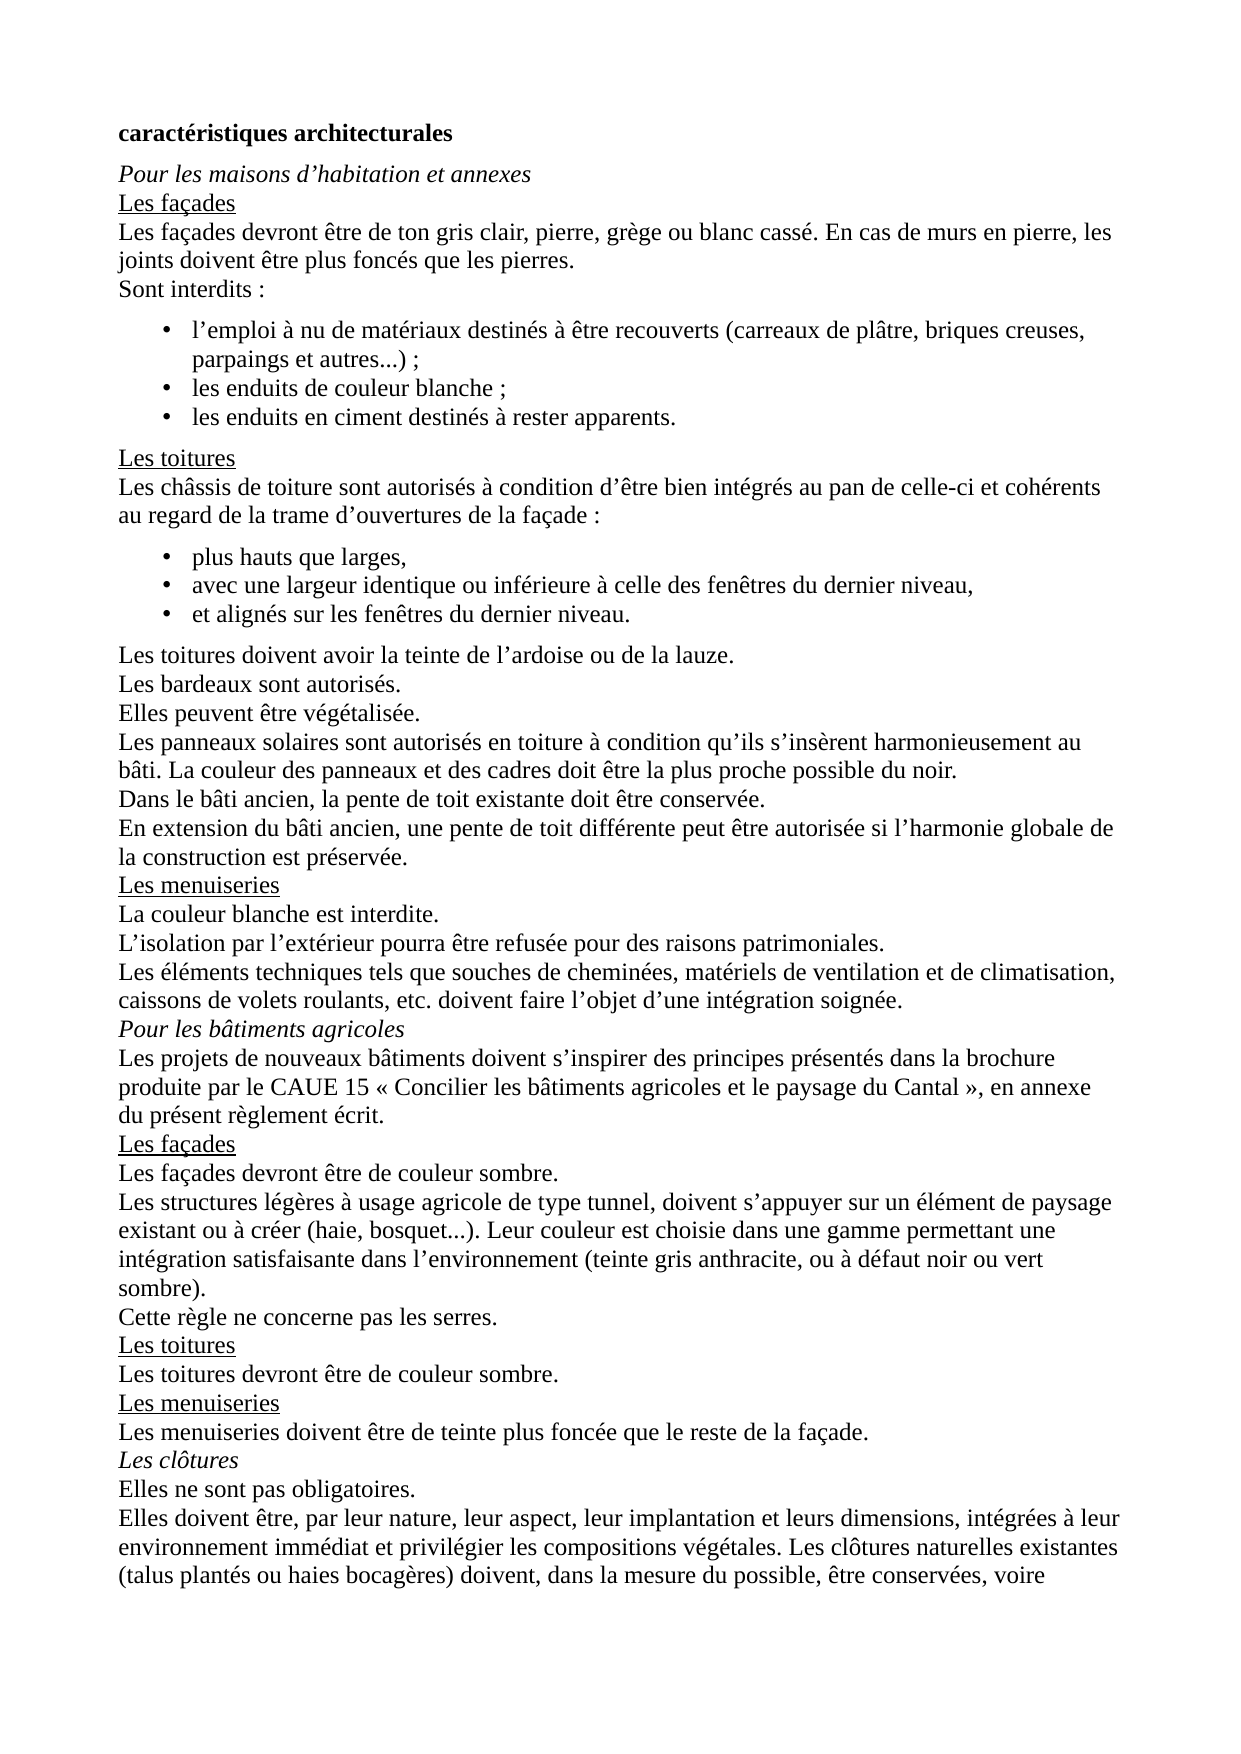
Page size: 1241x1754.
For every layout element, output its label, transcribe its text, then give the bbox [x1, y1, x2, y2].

text Les façades [118, 1129, 1122, 1158]
text Les façades devront être de couleur sombre. [118, 1158, 1122, 1187]
text Les menuiseries doivent être de teinte plus foncée que le reste de la façade. [118, 1417, 1122, 1446]
text Les toitures doivent avoir la teinte de l’ardoise ou de la lauze. [118, 641, 1122, 669]
text Les projets de nouveaux bâtiments doivent s’inspirer des principes présentés dans la brochure produite par le CAUE 15 « Concilier les bâtiments agricoles et le paysage du Cantal », en annexe du présent règlement écrit. [118, 1043, 1122, 1129]
list avec une largeur identique ou inférieure à celle des fenêtres du dernier niveau, [162, 571, 1122, 599]
list et alignés sur les fenêtres du dernier niveau. [162, 599, 1122, 628]
text Les panneaux solaires sont autorisés en toiture à condition qu’ils s’insèrent harmonieusement au bâti. La couleur des panneaux et des cadres doit être la plus proche possible du noir. [118, 727, 1122, 784]
text Cette règle ne concerne pas les serres. [118, 1302, 1122, 1331]
text Les toitures [118, 1331, 1122, 1359]
text Les menuiseries [118, 1388, 1122, 1417]
list l’emploi à nu de matériaux destinés à être recouverts (carreaux de plâtre, briques creuses, parpaings et autres...) ; [162, 316, 1122, 373]
text Elles peuvent être végétalisée. [118, 698, 1122, 727]
list plus hauts que larges, [162, 542, 1122, 571]
text Elles doivent être, par leur nature, leur aspect, leur implantation et leurs dimensions, intégrées à leur environnement immédiat et privilégier les compositions végétales. Les clôtures naturelles existantes (talus plantés ou haies bocagères) doivent, dans la mesure du possible, être conservées, voire [118, 1503, 1122, 1589]
text Sont interdits : [118, 274, 1122, 303]
text Les éléments techniques tels que souches de cheminées, matériels de ventilation et de climatisation, caissons de volets roulants, etc. doivent faire l’objet d’une intégration soignée. [118, 957, 1122, 1014]
text Les façades [118, 188, 1122, 217]
text Les clôtures [118, 1446, 1122, 1474]
text La couleur blanche est interdite. [118, 899, 1122, 928]
text Les structures légères à usage agricole de type tunnel, doivent s’appuyer sur un élément de paysage existant ou à créer (haie, bosquet...). Leur couleur est choisie dans une gamme permettant une intégration satisfaisante dans l’environnement (teinte gris anthracite, ou à défaut noir ou vert sombre). [118, 1187, 1122, 1302]
text Les bardeaux sont autorisés. [118, 669, 1122, 698]
text En extension du bâti ancien, une pente de toit différente peut être autorisée si l’harmonie globale de la construction est préservée. [118, 813, 1122, 871]
text L’isolation par l’extérieur pourra être refusée pour des raisons patrimoniales. [118, 928, 1122, 957]
list les enduits de couleur blanche ; [162, 373, 1122, 402]
text Les toitures [118, 443, 1122, 472]
list les enduits en ciment destinés à rester apparents. [162, 402, 1122, 431]
text Les toitures devront être de couleur sombre. [118, 1359, 1122, 1388]
text Les menuiseries [118, 871, 1122, 899]
text Pour les bâtiments agricoles [118, 1014, 1122, 1043]
subtitle caractéristiques architecturales [118, 118, 1122, 147]
text Les châssis de toiture sont autorisés à condition d’être bien intégrés au pan de celle-ci et cohérents au regard de la trame d’ouvertures de la façade : [118, 472, 1122, 529]
text Elles ne sont pas obligatoires. [118, 1474, 1122, 1503]
text Pour les maisons d’habitation et annexes [118, 159, 1122, 188]
text Les façades devront être de ton gris clair, pierre, grège ou blanc cassé. En cas de murs en pierre, les joints doivent être plus foncés que les pierres. [118, 217, 1122, 274]
text Dans le bâti ancien, la pente de toit existante doit être conservée. [118, 784, 1122, 813]
